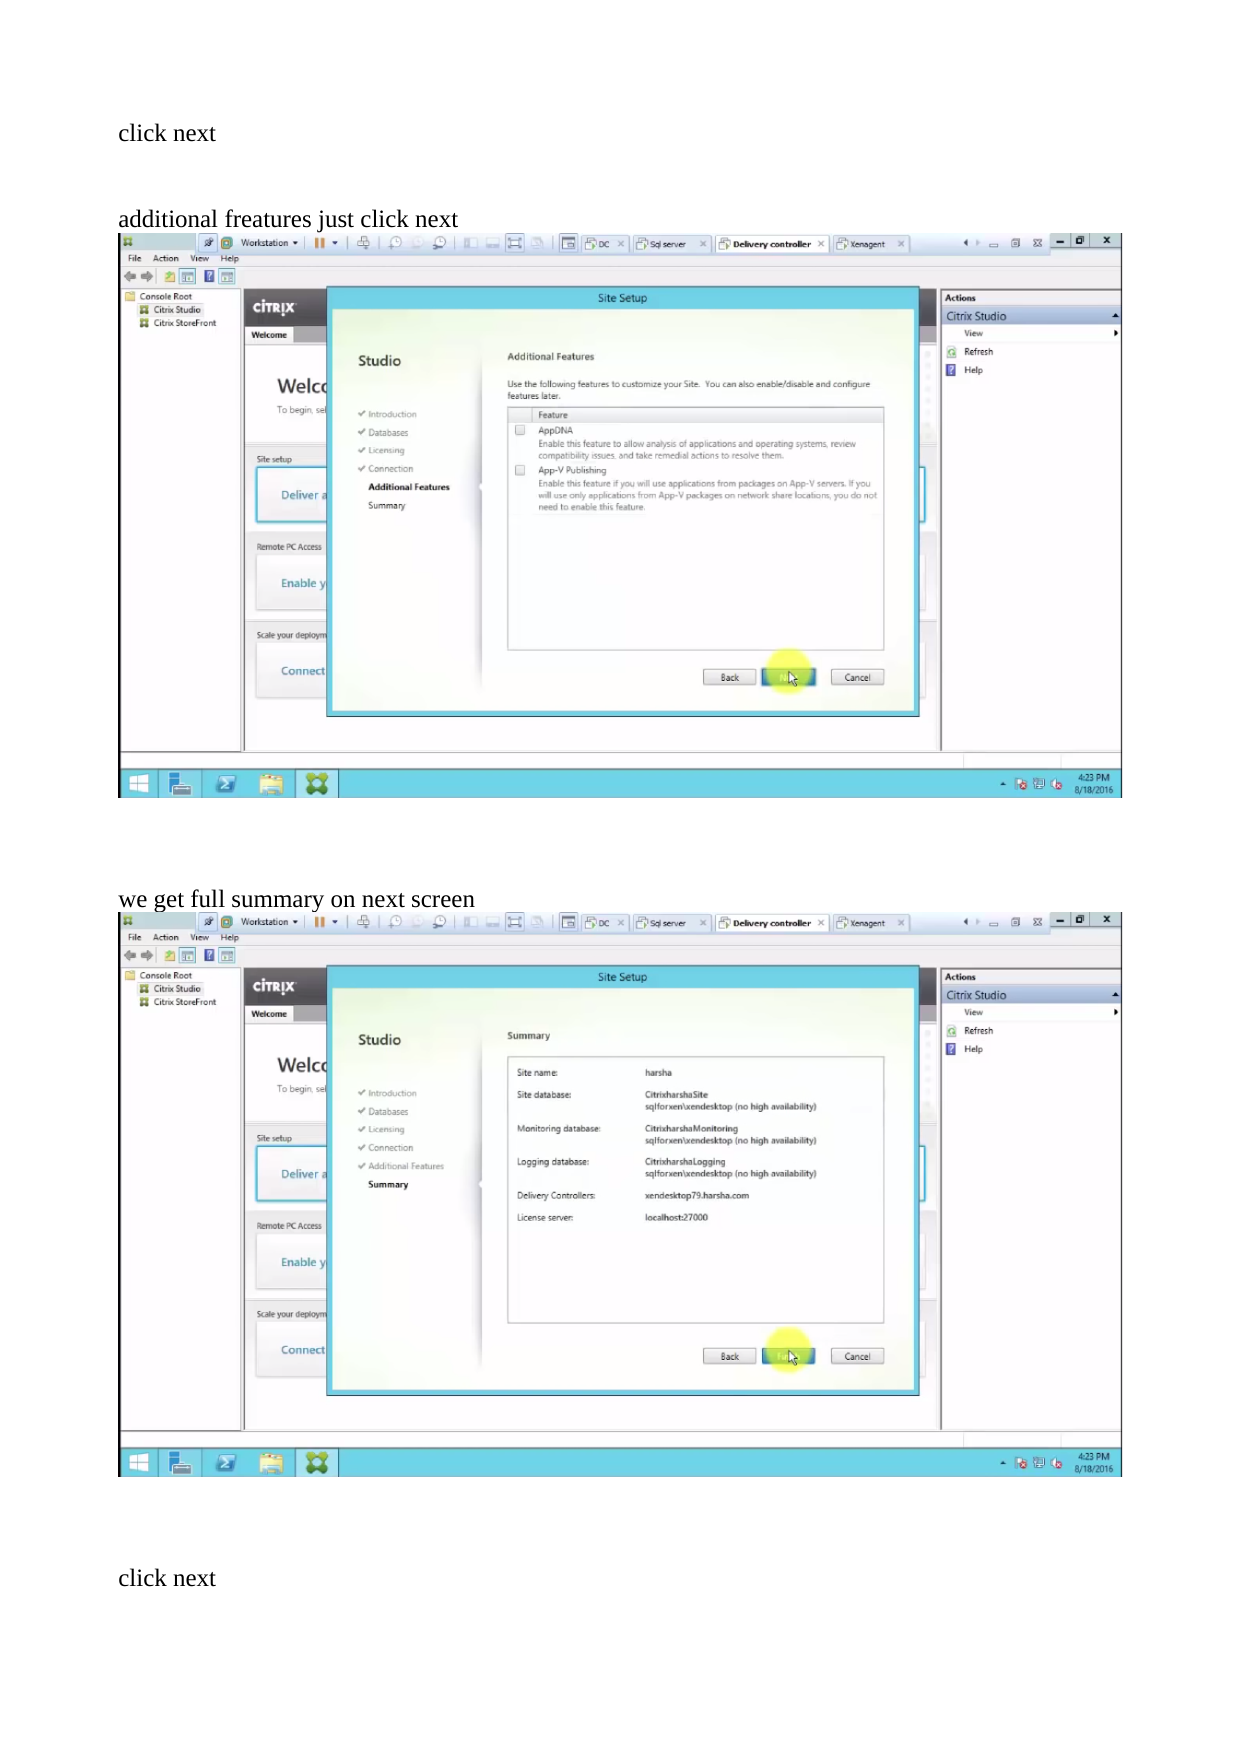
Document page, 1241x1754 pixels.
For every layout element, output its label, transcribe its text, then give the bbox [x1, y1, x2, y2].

text additional freatures just click next [118, 204, 1122, 233]
text click next [118, 1563, 1122, 1592]
picture [118, 912, 1123, 1477]
text we get full summary on next screen [118, 884, 1122, 912]
text click next [118, 118, 1122, 147]
picture [118, 233, 1123, 798]
